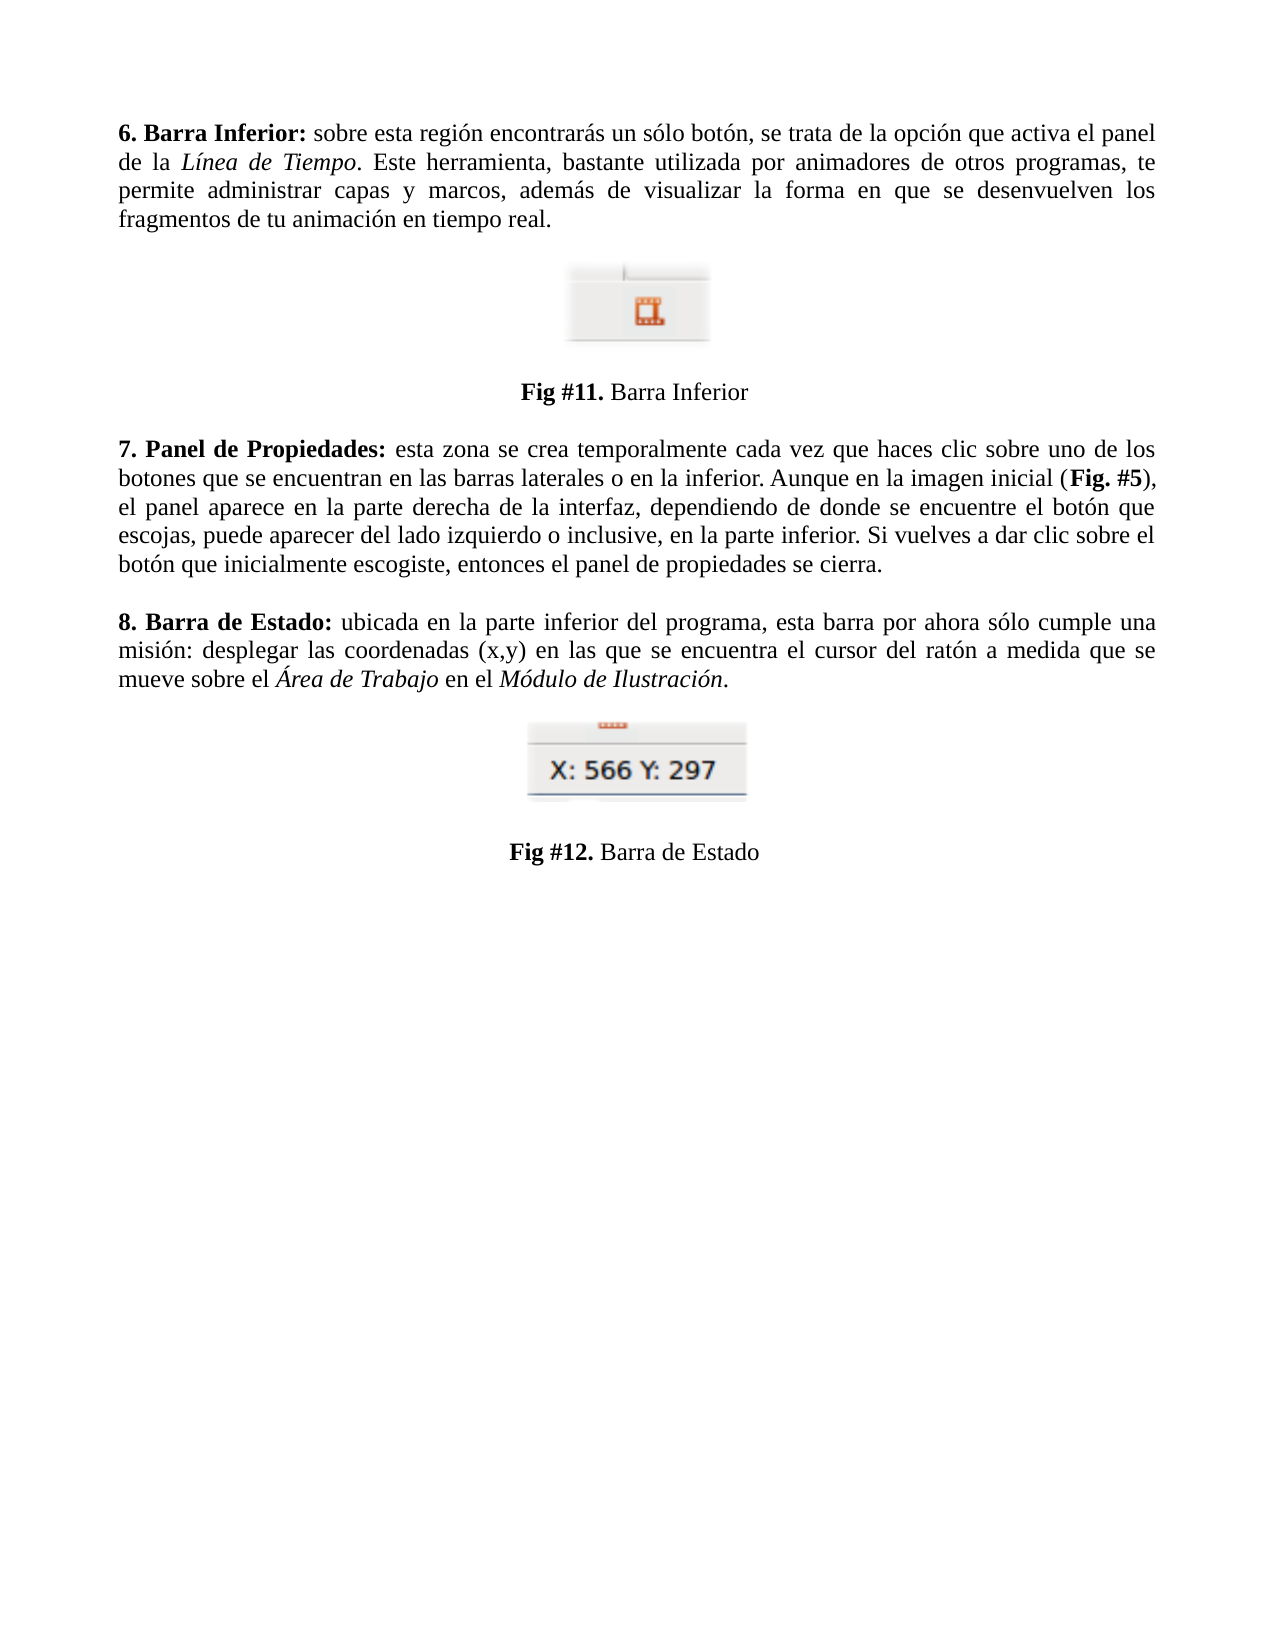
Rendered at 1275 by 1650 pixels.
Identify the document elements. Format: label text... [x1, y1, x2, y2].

text 8. Barra de Estado: ubicada en la parte inferior del programa, esta barra por ahora sólo cumple una misión: desplegar las coordenadas (x,y) en las que se encuentra el cursor del ratón a medida que se mueve sobre el Área de Trabajo en el Módulo de Ilustración. [118, 607, 1157, 693]
text Fig #11. Barra Inferior [118, 377, 1157, 406]
text Fig #12. Barra de Estado [118, 837, 1157, 866]
picture [563, 261, 712, 350]
text 6. Barra Inferior: sobre esta región encontrarás un sólo botón, se trata de la opción que activa el panel de la Línea de Tiempo. Este herramienta, bastante utilizada por animadores de otros programas, te permite administrar capas y marcos, además de visualizar la forma en que se desenvuelven los fragmentos de tu animación en tiempo real. [118, 118, 1157, 233]
picture [526, 721, 749, 802]
text 7. Panel de Propiedades: esta zona se crea temporalmente cada vez que haces clic sobre uno de los botones que se encuentran en las barras laterales o en la inferior. Aunque en la imagen inicial (Fig. #5), el panel aparece en la parte derecha de la interfaz, dependiendo de donde se encuentre el botón que escojas, puede aparecer del lado izquierdo o inclusive, en la parte inferior. Si vuelves a dar clic sobre el botón que inicialmente escogiste, entonces el panel de propiedades se cierra. [118, 434, 1157, 578]
